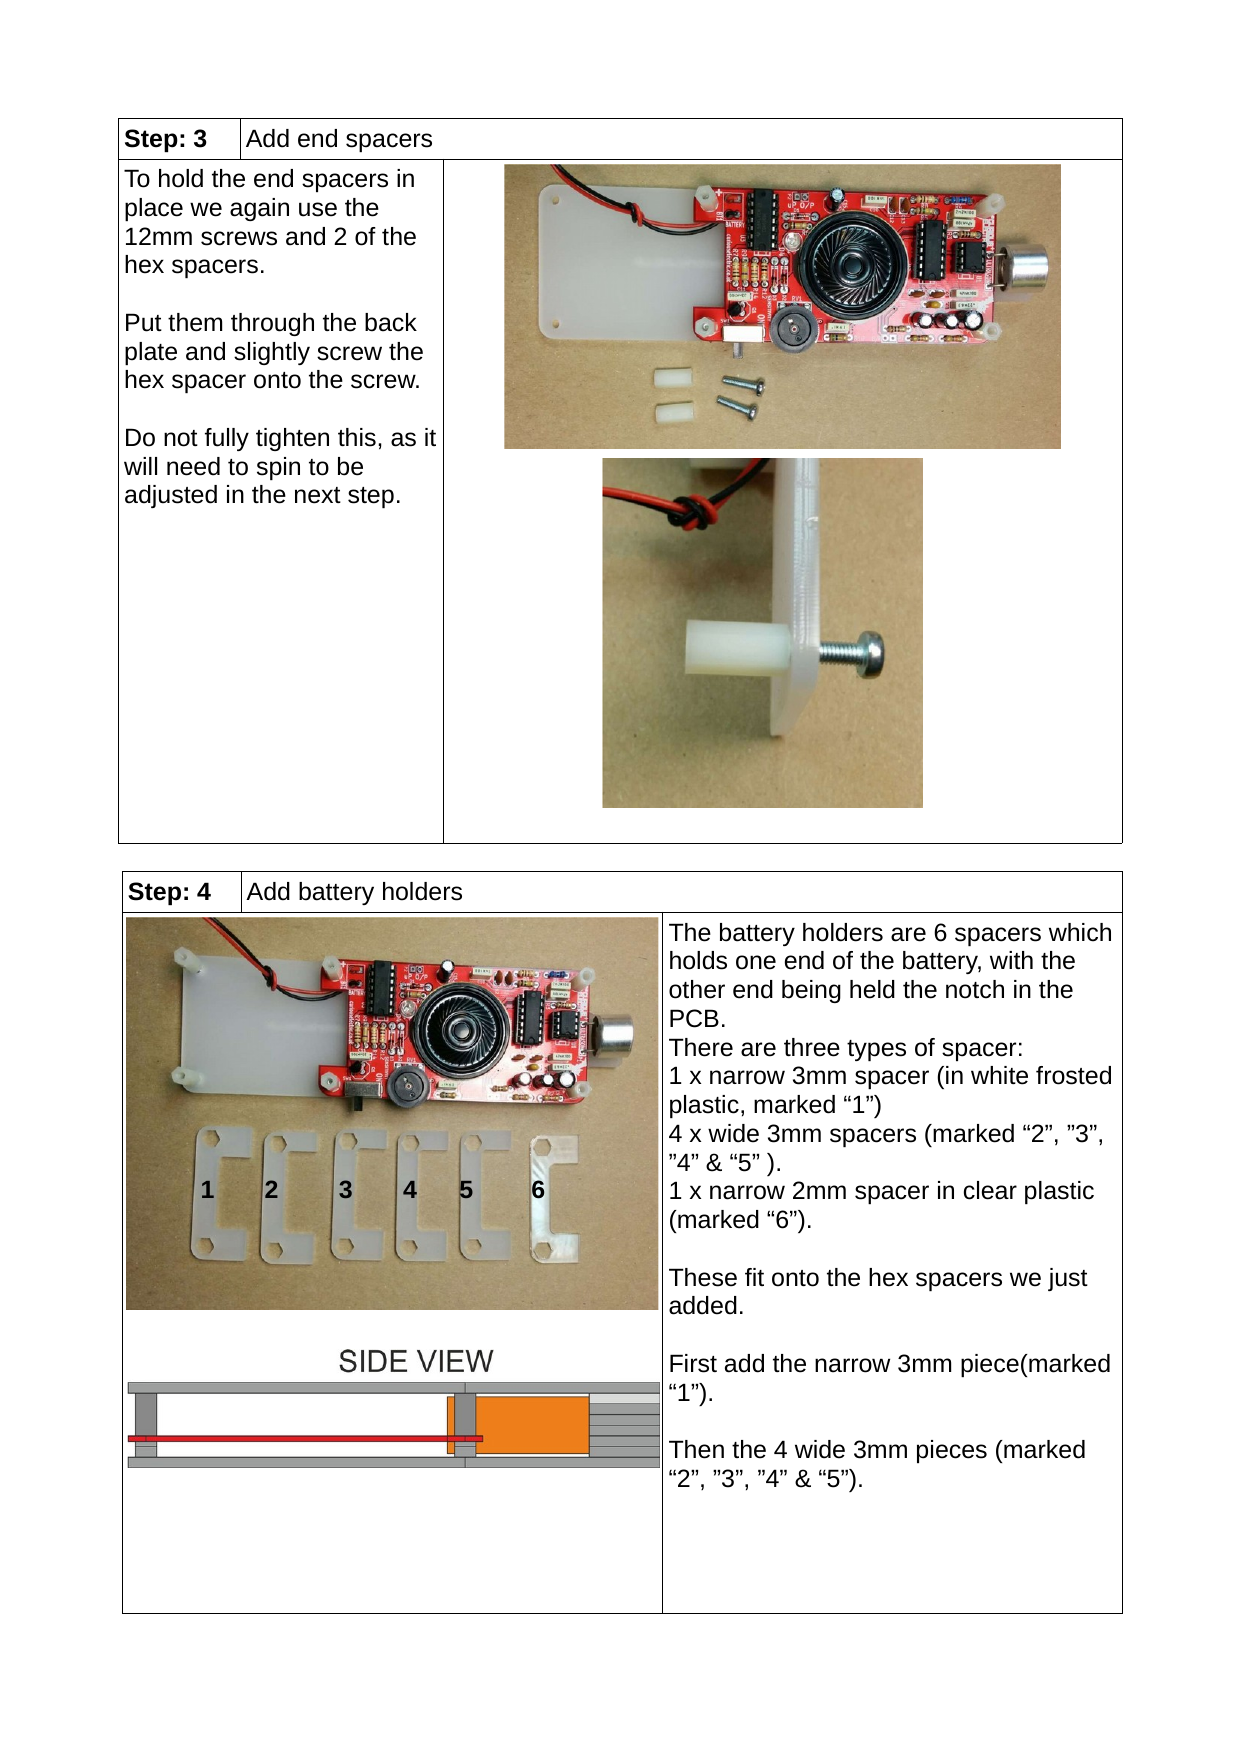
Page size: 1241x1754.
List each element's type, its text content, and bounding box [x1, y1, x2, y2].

table_header Add end spacers [241, 119, 1122, 158]
picture [127, 1349, 660, 1468]
table_header Step: 3 [119, 119, 240, 158]
table_header Add battery holders [242, 872, 1122, 912]
table_cell To hold the end spacers in place we again use the 12mm screws and 2 of the hex spacers. Put them through the back plate and slightly screw the hex spacer onto the screw. Do not fully tighten this, as it will need to spin to be adjusted in the next step. [119, 160, 443, 842]
table_cell [123, 918, 662, 1349]
table_cell [444, 160, 1122, 842]
table_cell [123, 913, 662, 917]
picture [504, 164, 1061, 449]
table_cell The battery holders are 6 spacers which holds one end of the battery, with the other end being held the notch in the PCB. There are three types of spacer: 1 x narrow 3mm spacer (in white frosted plastic, marked “1”) 4 x wide 3mm spacers (marked “2”, ”3”, ”4” & “5” ). 1 x narrow 2mm spacer in clear plastic (marked “6”). These fit onto the hex spacers we just added. First add the narrow 3mm piece(marked “1”). Then the 4 wide 3mm pieces (marked “2”, ”3”, ”4” & “5”). [663, 913, 1122, 1613]
table_cell [123, 1350, 662, 1613]
picture [126, 917, 659, 1310]
table_header Step: 4 [123, 872, 241, 912]
picture [602, 458, 923, 808]
